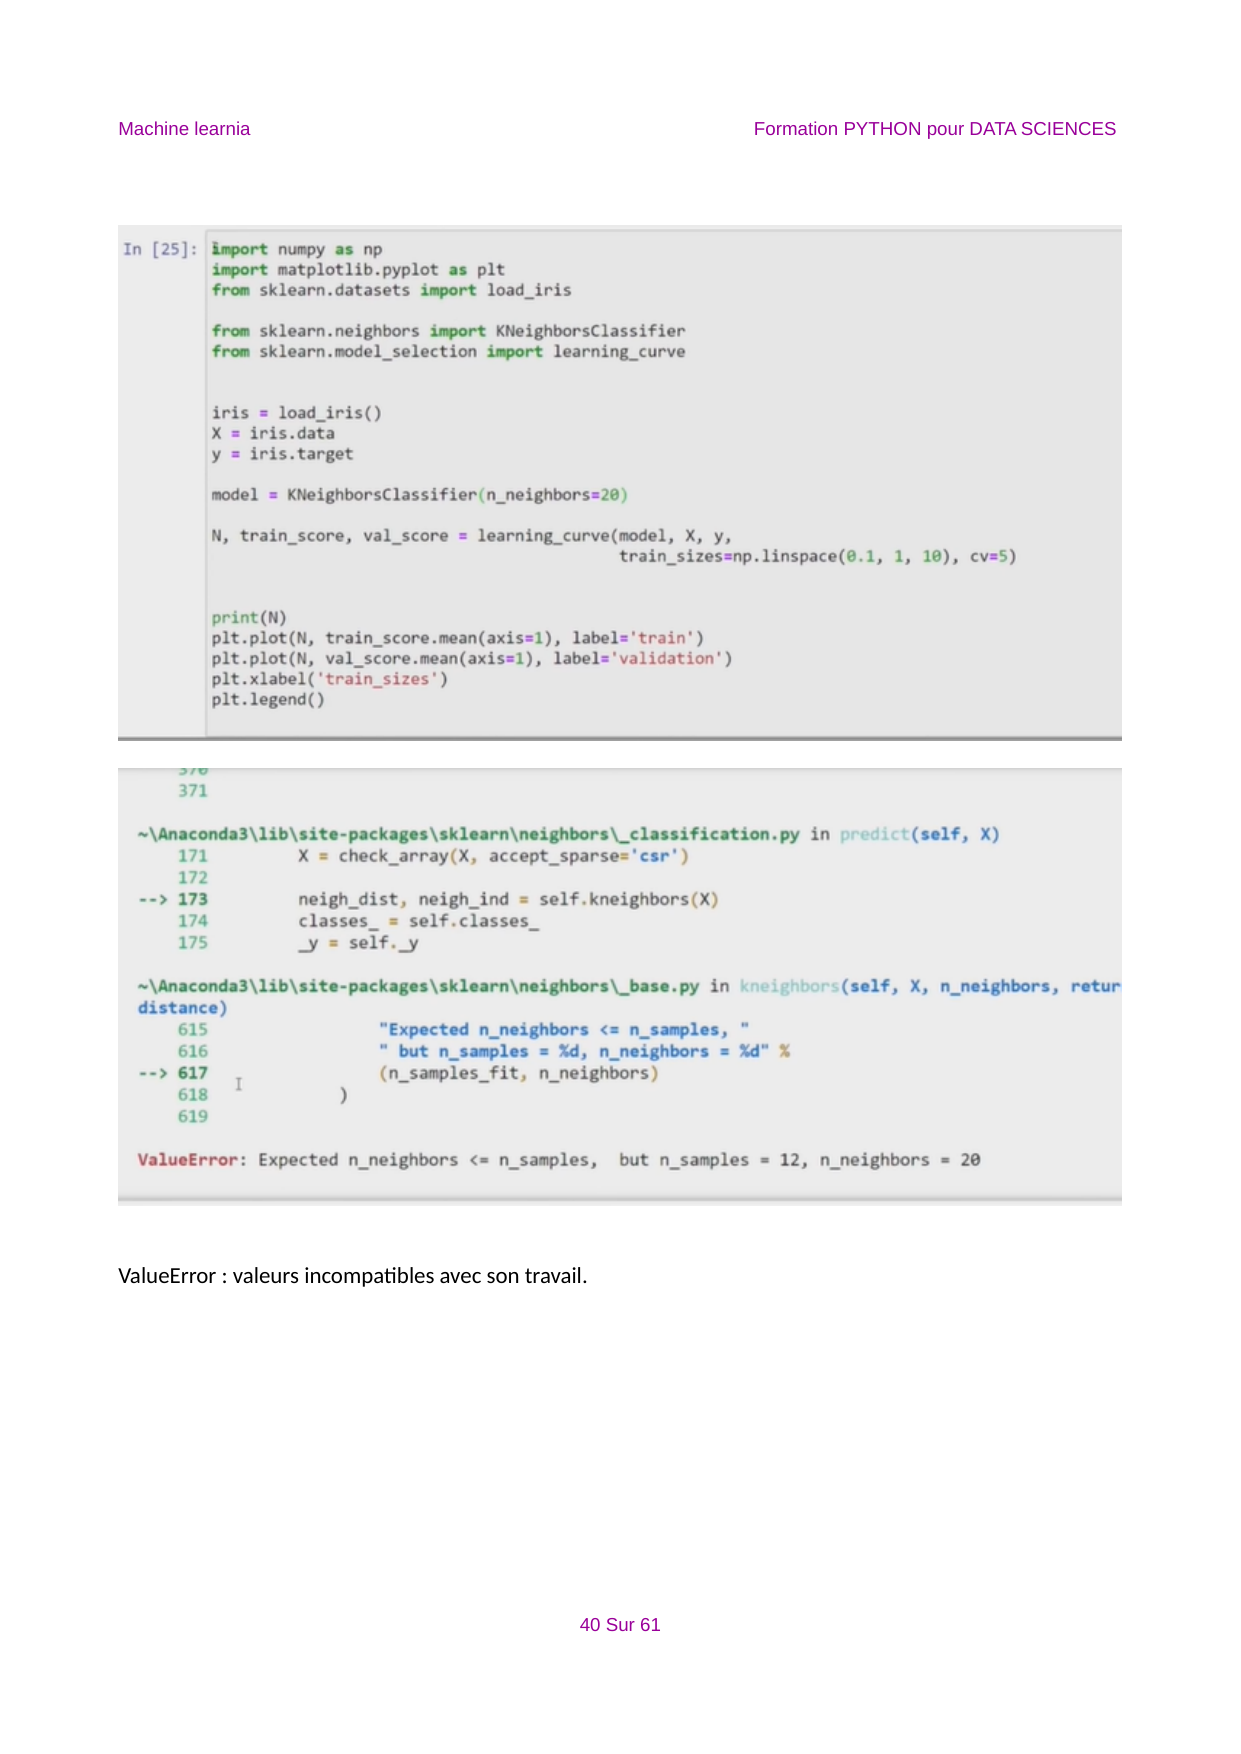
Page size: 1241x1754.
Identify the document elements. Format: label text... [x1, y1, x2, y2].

picture [118, 768, 1122, 1206]
picture [118, 225, 1122, 741]
text ValueError : valeurs incompatibles avec son travail. [118, 1261, 1122, 1289]
